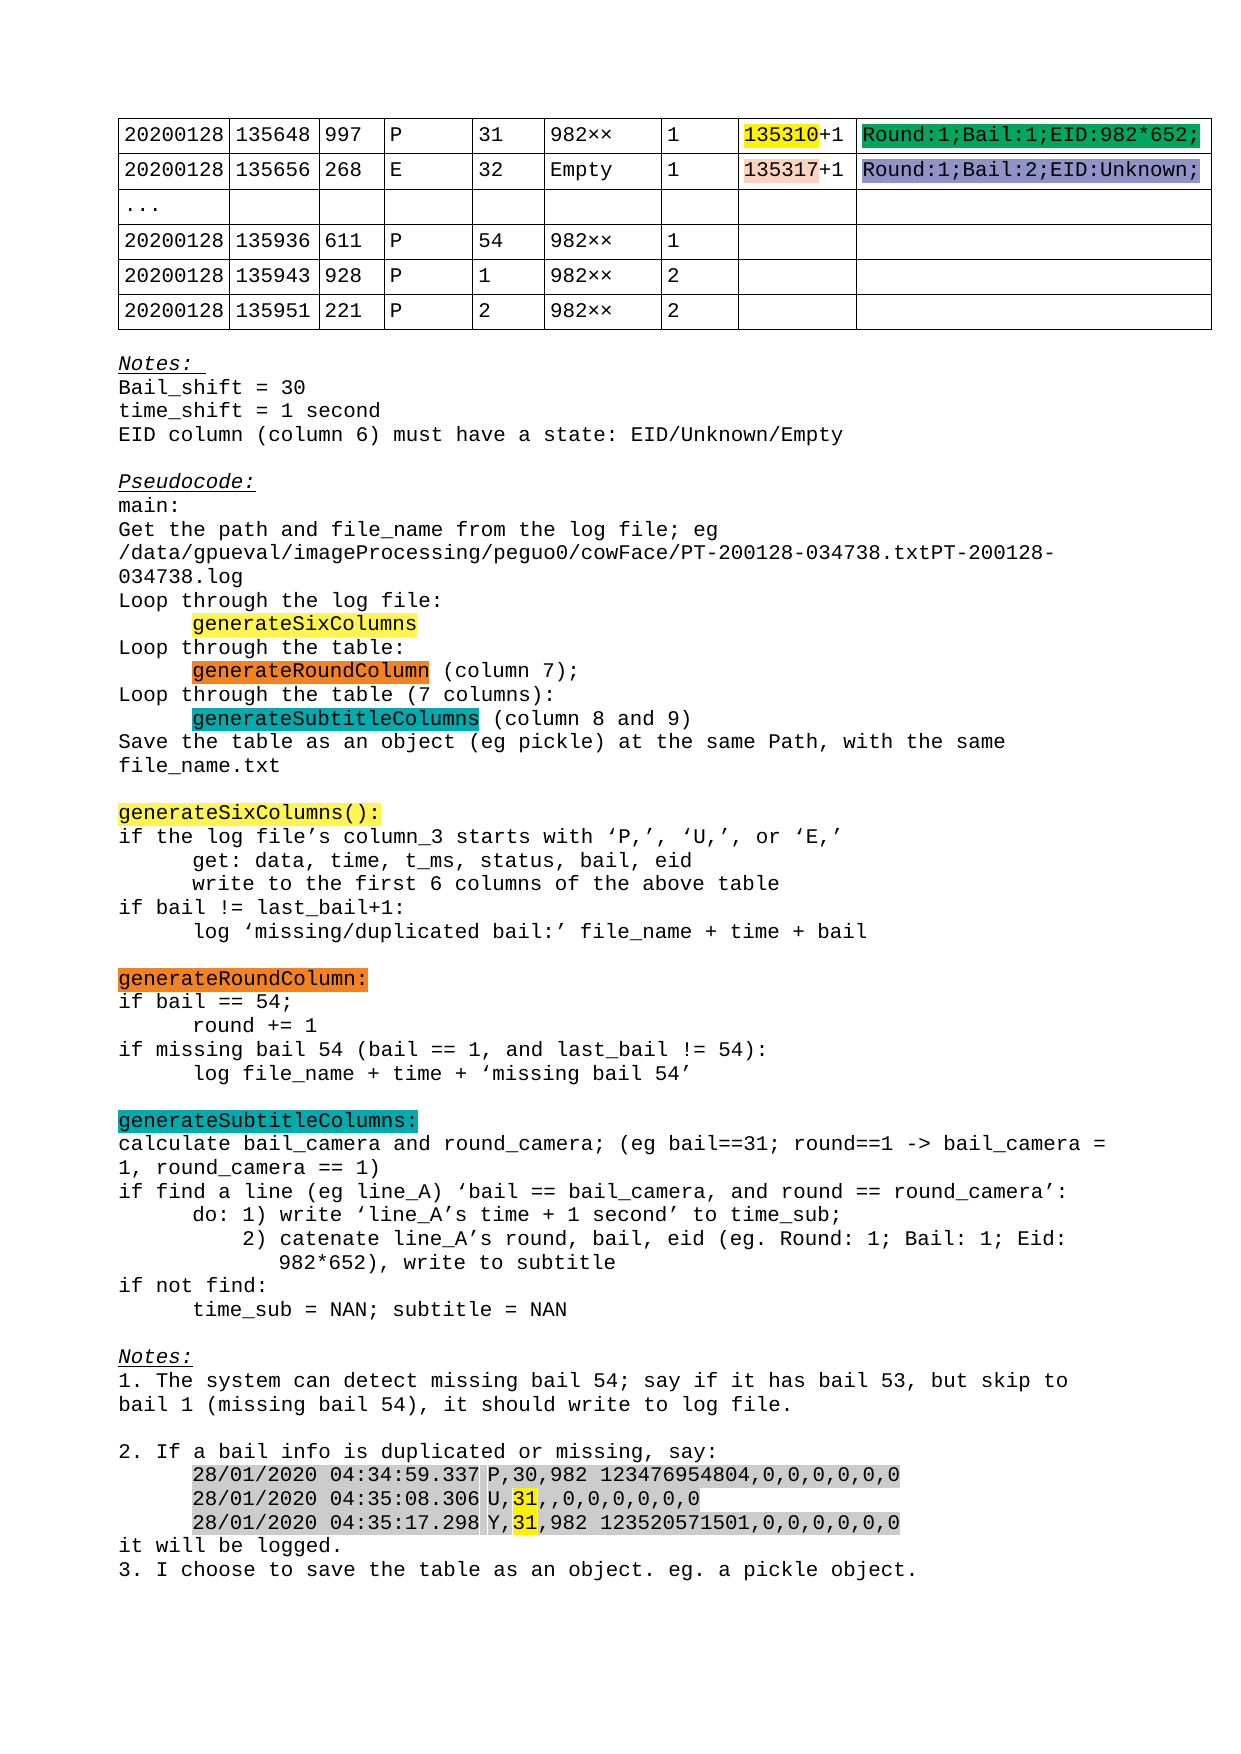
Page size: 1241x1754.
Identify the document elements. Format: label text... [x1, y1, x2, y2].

table_cell 20200128 [119, 260, 229, 294]
table_cell 982×× [545, 295, 661, 329]
text Bail_shift = 30 [118, 377, 1122, 400]
table_cell 221 [320, 295, 384, 329]
table_cell [739, 190, 856, 224]
text generateSixColumns(): [118, 802, 1122, 826]
table_cell 982×× [545, 260, 661, 294]
table_cell 135648 [230, 119, 319, 153]
text if bail == 54; [118, 992, 1122, 1015]
table_cell 54 [473, 225, 544, 259]
table_cell 611 [320, 225, 384, 259]
text main: [118, 495, 1122, 519]
table_cell 20200128 [119, 154, 229, 188]
table_cell P [385, 260, 472, 294]
table_cell [857, 295, 1211, 329]
text time_sub = NAN; subtitle = NAN [118, 1299, 1122, 1323]
text generateRoundColumn: [118, 968, 1122, 992]
text Loop through the table: [118, 637, 1122, 661]
text Save the table as an object (eg pickle) at the same Path, with the same file_name.txt [118, 731, 1122, 779]
table_cell Empty [545, 154, 661, 188]
table_cell 1 [662, 154, 738, 188]
table_cell 1 [473, 260, 544, 294]
table_cell 982×× [545, 119, 661, 153]
table_cell P [385, 119, 472, 153]
text Notes: [118, 1346, 1122, 1370]
table_cell 2 [473, 295, 544, 329]
text if missing bail 54 (bail == 1, and last_bail != 54): [118, 1039, 1122, 1062]
text Loop through the table (7 columns): [118, 684, 1122, 708]
table_cell [545, 190, 661, 224]
text get: data, time, t_ms, status, bail, eid [118, 850, 1122, 873]
table_cell 135936 [230, 225, 319, 259]
text log ‘missing/duplicated bail:’ file_name + time + bail [118, 921, 1122, 944]
text Loop through the log file: [118, 589, 1122, 613]
table_cell 997 [320, 119, 384, 153]
table_cell [320, 190, 384, 224]
table_cell 20200128 [119, 295, 229, 329]
text 1. The system can detect missing bail 54; say if it has bail 53, but skip to bail 1 (missing bail 54), it should write to log file. [118, 1370, 1122, 1417]
table_cell [739, 295, 856, 329]
table_cell 135310+1 [739, 119, 856, 153]
table_cell 20200128 [119, 119, 229, 153]
table_cell 20200128 [119, 225, 229, 259]
table_cell 2 [662, 260, 738, 294]
table_cell [857, 225, 1211, 259]
table_cell [739, 260, 856, 294]
text 28/01/2020 04:35:08.306 U,31,,0,0,0,0,0,0 [192, 1488, 1122, 1512]
text Notes: [118, 353, 1122, 377]
text generateSixColumns [118, 613, 1122, 637]
table_cell Round:1;Bail:1;EID:982*652; [857, 119, 1211, 153]
text if not find: [118, 1275, 1122, 1299]
text generateSubtitleColumns: [118, 1110, 1122, 1133]
table_cell P [385, 295, 472, 329]
table_cell P [385, 225, 472, 259]
table_cell [230, 190, 319, 224]
text log file_name + time + ‘missing bail 54’ [118, 1062, 1122, 1086]
table_cell 928 [320, 260, 384, 294]
table_cell 135943 [230, 260, 319, 294]
table_cell [739, 225, 856, 259]
text Pseudocode: [118, 471, 1122, 495]
table_cell 135951 [230, 295, 319, 329]
text 2) catenate line_A’s round, bail, eid (eg. Round: 1; Bail: 1; Eid: 982*652), write to subtitle [118, 1228, 1122, 1275]
table_cell 1 [662, 225, 738, 259]
text round += 1 [118, 1015, 1122, 1039]
text generateRoundColumn (column 7); [118, 661, 1122, 684]
text 3. I choose to save the table as an object. eg. a pickle object. [118, 1559, 1122, 1583]
table_cell 2 [662, 295, 738, 329]
table_cell Round:1;Bail:2;EID:Unknown; [857, 154, 1211, 188]
table_cell 982×× [545, 225, 661, 259]
table_cell E [385, 154, 472, 188]
text Get the path and file_name from the log file; eg /data/gpueval/imageProcessing/peguo0/cowFace/PT-200128-034738.txtPT-200128-034738.log [118, 519, 1122, 589]
table_cell [857, 190, 1211, 224]
table_cell 135656 [230, 154, 319, 188]
text time_shift = 1 second [118, 400, 1122, 424]
text EID column (column 6) must have a state: EID/Unknown/Empty [118, 424, 1122, 448]
text 2. If a bail info is duplicated or missing, say: [118, 1441, 1122, 1464]
table_cell [857, 260, 1211, 294]
table_cell ... [119, 190, 229, 224]
text it will be logged. [118, 1535, 1122, 1559]
text do: 1) write ‘line_A’s time + 1 second’ to time_sub; [118, 1204, 1122, 1228]
text 28/01/2020 04:35:17.298 Y,31,982 123520571501,0,0,0,0,0,0 [192, 1512, 1122, 1535]
table_cell [662, 190, 738, 224]
table_cell 135317+1 [739, 154, 856, 188]
text if bail != last_bail+1: [118, 897, 1122, 921]
text write to the first 6 columns of the above table [118, 873, 1122, 897]
text if the log file’s column_3 starts with ‘P,’, ‘U,’, or ‘E,’ [118, 826, 1122, 850]
table_cell 1 [662, 119, 738, 153]
table_cell [385, 190, 472, 224]
text 28/01/2020 04:34:59.337 P,30,982 123476954804,0,0,0,0,0,0 [192, 1464, 1122, 1488]
table_cell 31 [473, 119, 544, 153]
text if find a line (eg line_A) ‘bail == bail_camera, and round == round_camera’: [118, 1181, 1122, 1204]
text generateSubtitleColumns (column 8 and 9) [118, 708, 1122, 731]
text calculate bail_camera and round_camera; (eg bail==31; round==1 -> bail_camera = 1, round_camera == 1) [118, 1133, 1122, 1181]
table_cell 32 [473, 154, 544, 188]
table_cell 268 [320, 154, 384, 188]
table_cell [473, 190, 544, 224]
